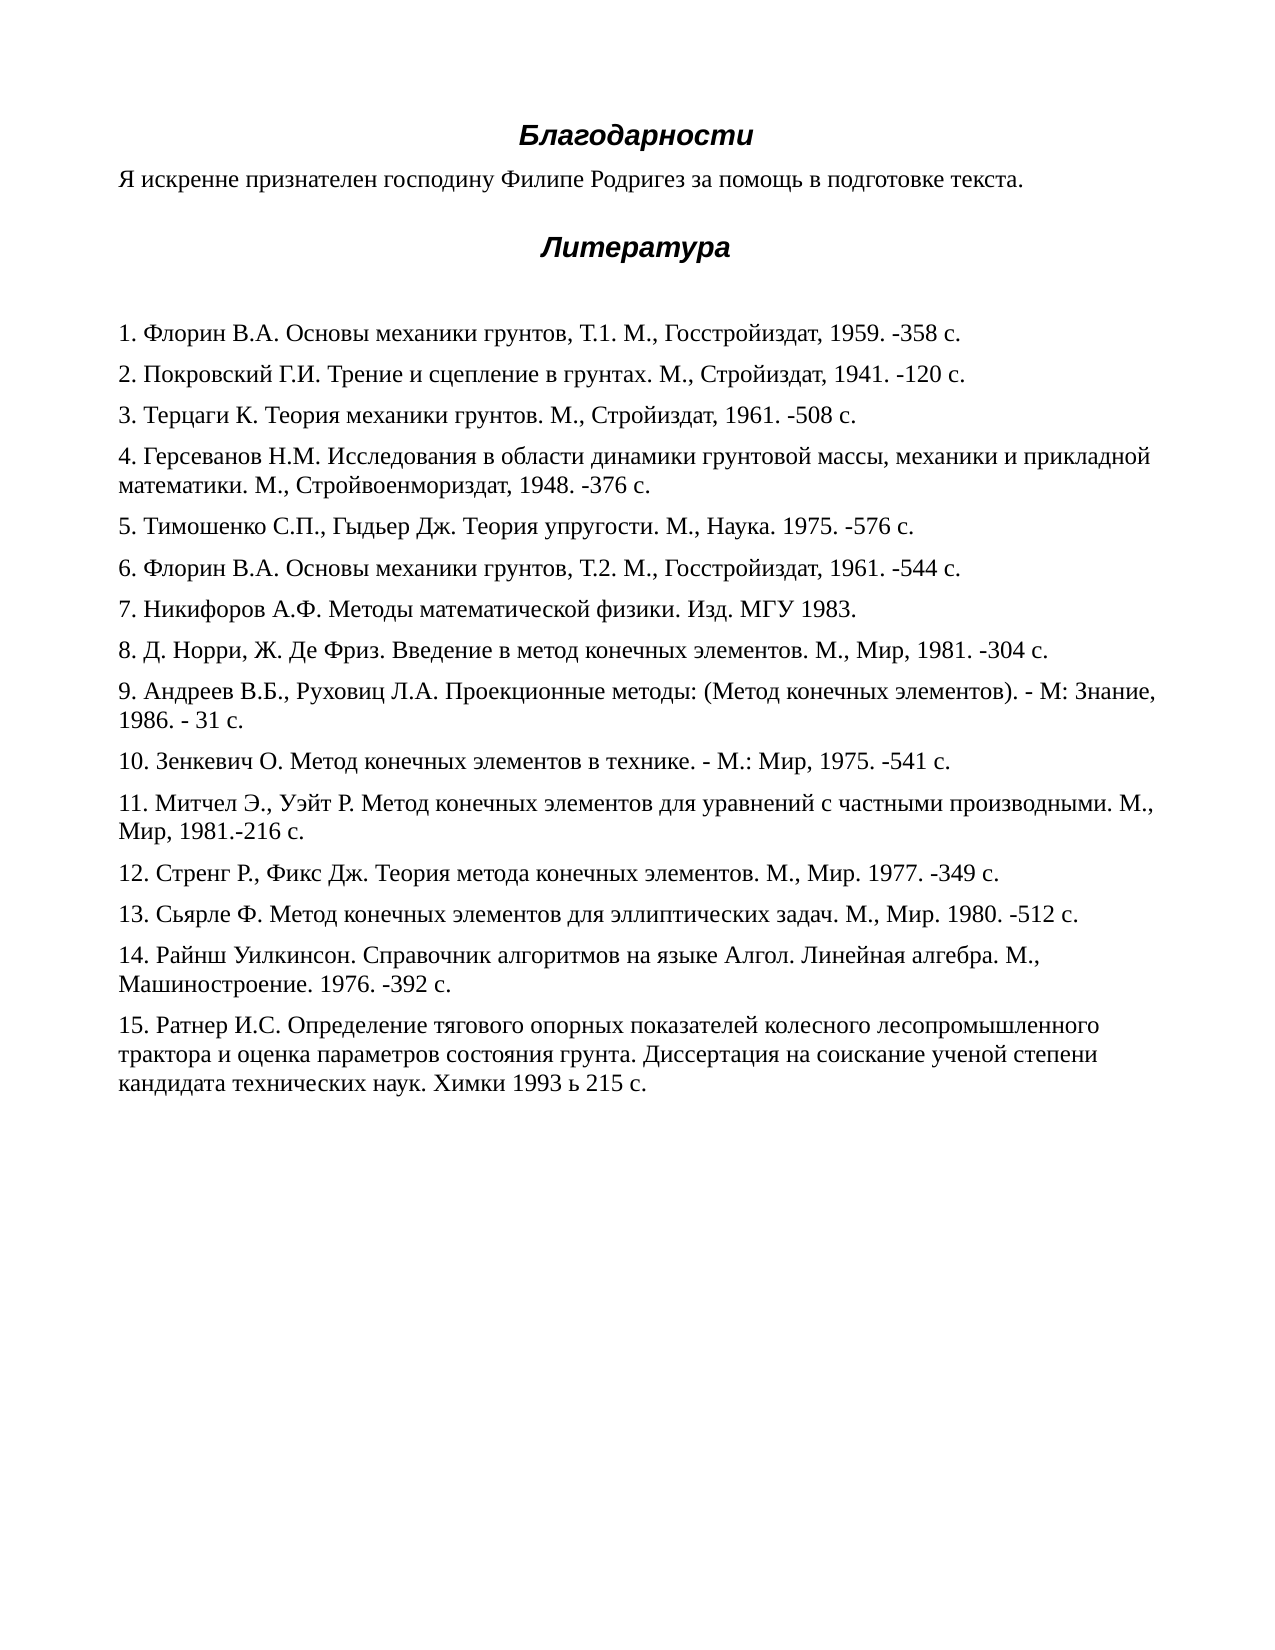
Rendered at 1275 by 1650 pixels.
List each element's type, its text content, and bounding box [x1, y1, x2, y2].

text 12. Стренг Р., Фикс Дж. Теория метода конечных элементов. М., Мир. 1977. -349 с. [118, 858, 1157, 886]
text 4. Герсеванов Н.М. Исследования в области динамики грунтовой массы, механики и прикладной математики. М., Стройвоенмориздат, 1948. -376 с. [118, 441, 1157, 499]
text 15. Ратнер И.С. Определение тягового опорных показателей колесного лесопромышленного трактора и оценка параметров состояния грунта. Диссертация на соискание ученой степени кандидата технических наук. Химки 1993 ь 215 с. [118, 1010, 1157, 1096]
text 8. Д. Норри, Ж. Де Фриз. Введение в метод конечных элементов. М., Мир, 1981. -304 с. [118, 635, 1157, 664]
text 11. Митчел Э., Уэйт Р. Метод конечных элементов для уравнений с частными производными. М., Мир, 1981.-216 с. [118, 788, 1157, 845]
text 6. Флорин В.А. Основы механики грунтов, Т.2. М., Госстройиздат, 1961. -544 с. [118, 553, 1157, 581]
text 14. Райнш Уилкинсон. Справочник алгоритмов на языке Алгол. Линейная алгебра. М., Машиностроение. 1976. -392 с. [118, 940, 1157, 998]
text Я искренне признателен господину Филипе Родригез за помощь в подготовке текста. [118, 164, 1157, 193]
subtitle Литература [118, 230, 1157, 264]
text 13. Сьярле Ф. Метод конечных элементов для эллиптических задач. М., Мир. 1980. -512 с. [118, 899, 1157, 928]
text 9. Андреев В.Б., Руховиц Л.А. Проекционные методы: (Метод конечных элементов). - М: Знание, 1986. - 31 с. [118, 676, 1157, 734]
text 1. Флорин В.А. Основы механики грунтов, Т.1. М., Госстройиздат, 1959. -358 с. [118, 318, 1157, 346]
text 2. Покровский Г.И. Трение и сцепление в грунтах. М., Стройиздат, 1941. -120 с. [118, 359, 1157, 388]
text 3. Терцаги К. Теория механики грунтов. М., Стройиздат, 1961. -508 с. [118, 400, 1157, 429]
text 5. Тимошенко С.П., Гыдьер Дж. Теория упругости. М., Наука. 1975. -576 с. [118, 511, 1157, 540]
text 7. Никифоров А.Ф. Методы математической физики. Изд. МГУ 1983. [118, 594, 1157, 623]
subtitle Благодарности [118, 118, 1157, 152]
text 10. Зенкевич О. Метод конечных элементов в технике. - М.: Мир, 1975. -541 с. [118, 746, 1157, 775]
